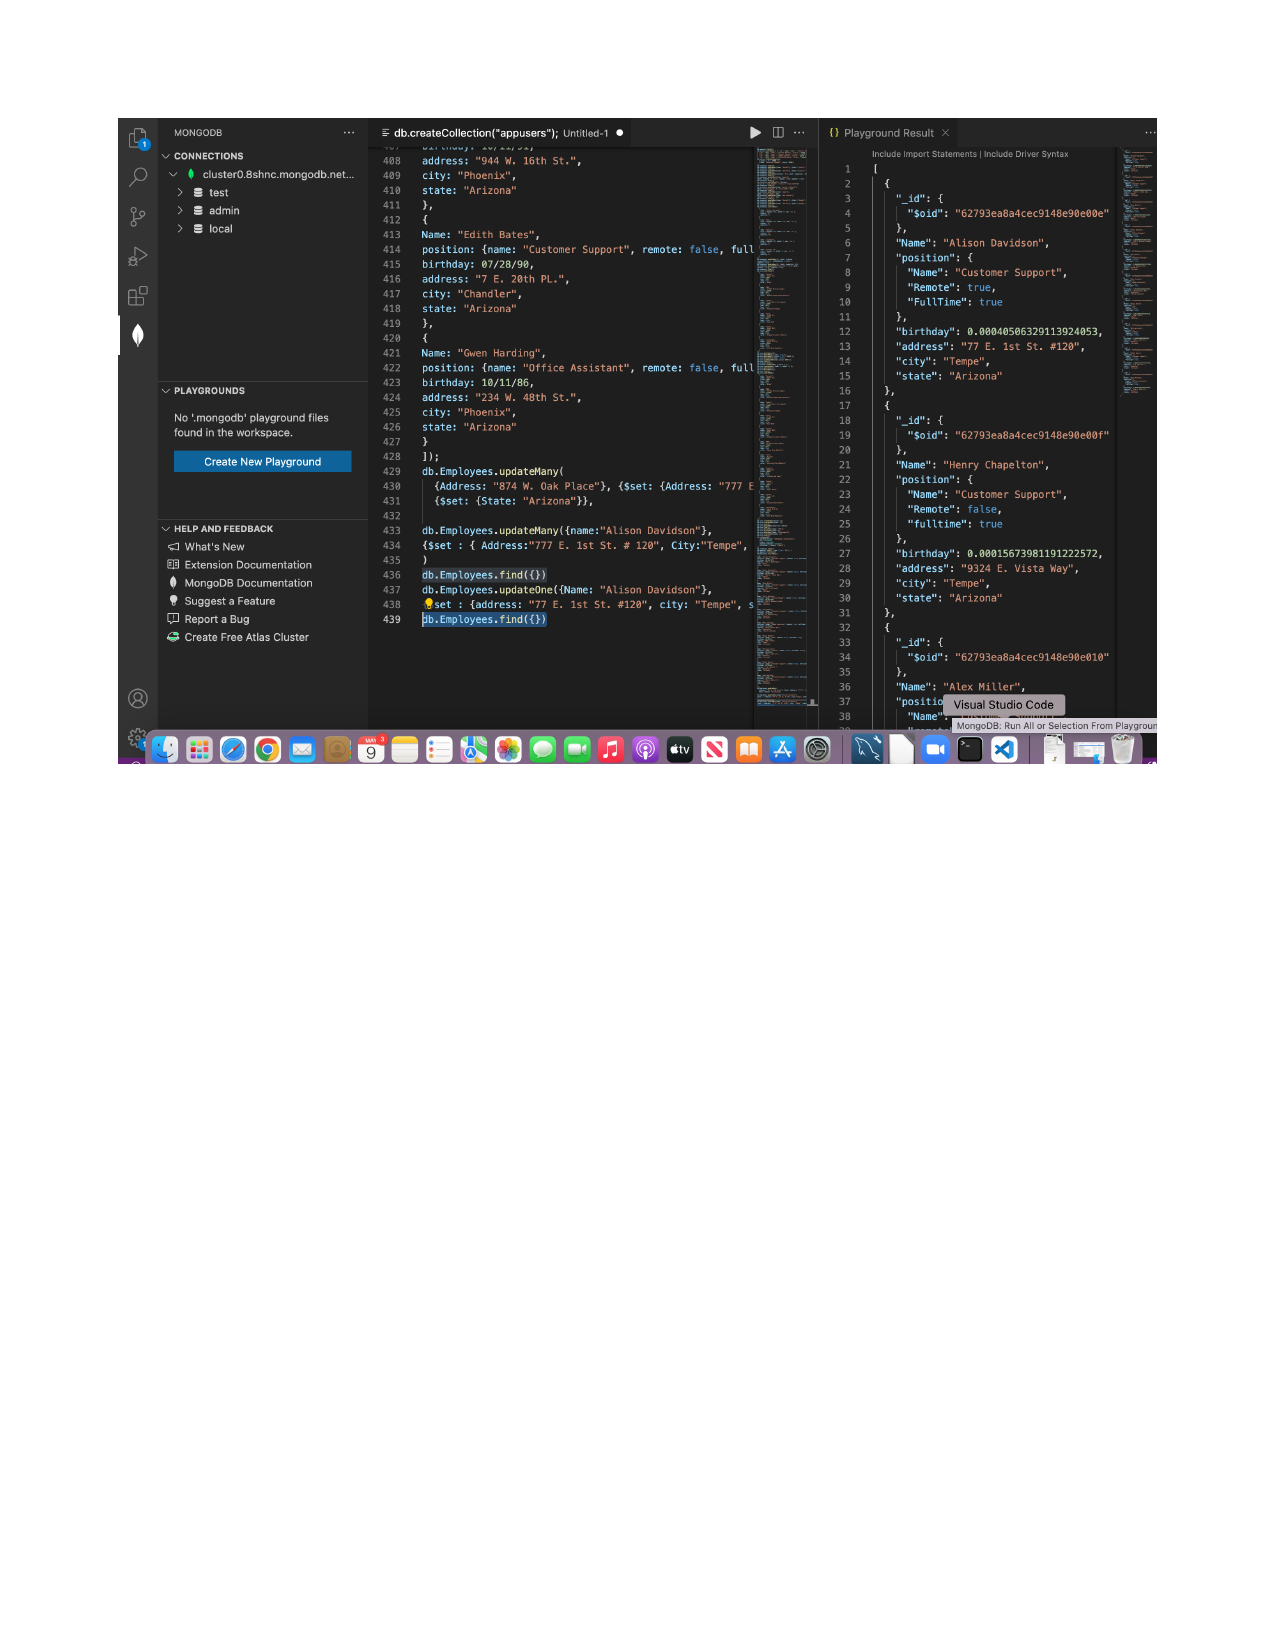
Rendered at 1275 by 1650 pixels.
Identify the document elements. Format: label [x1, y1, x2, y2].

picture [118, 118, 1157, 764]
